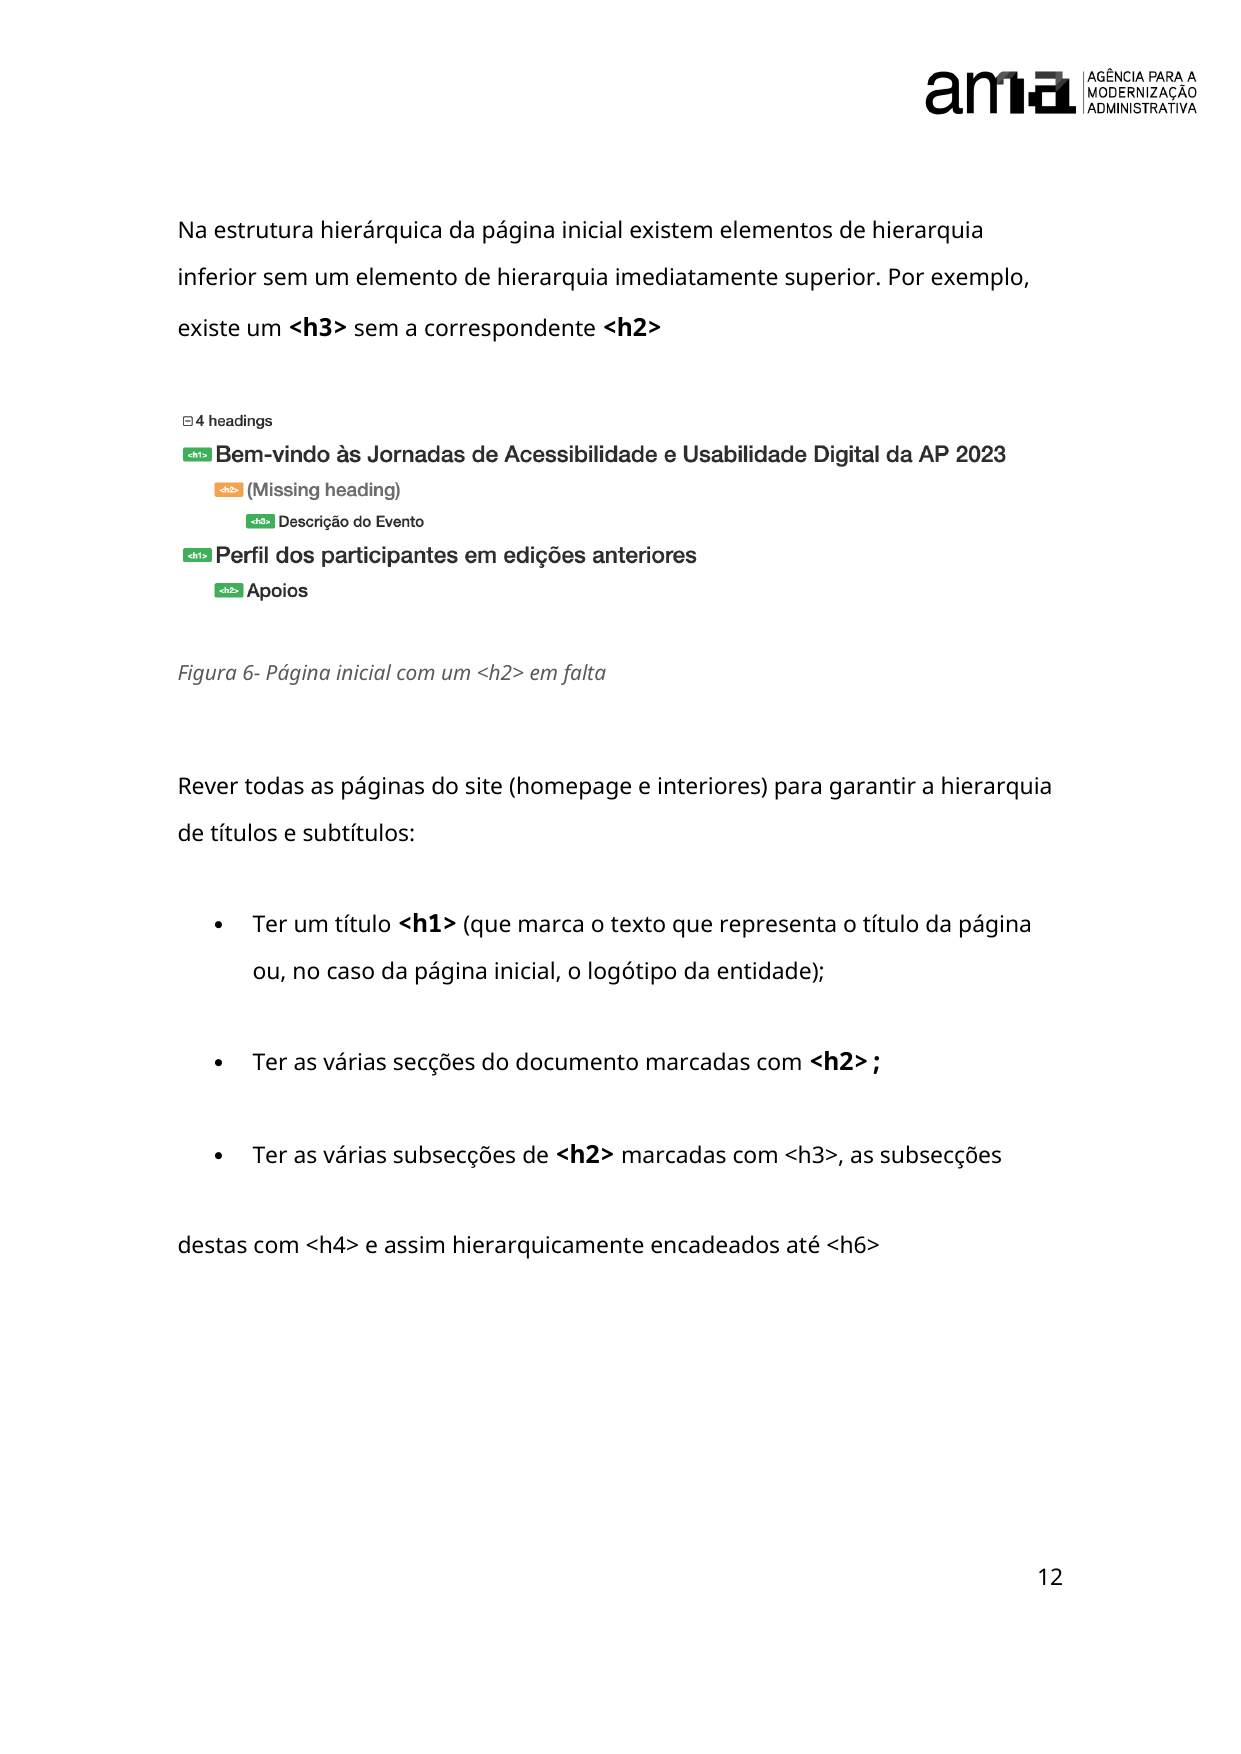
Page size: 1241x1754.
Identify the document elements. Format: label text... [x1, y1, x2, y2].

text Rever todas as páginas do site (homepage e interiores) para garantir a hierarquia de títulos e subtítulos: [177, 770, 1063, 848]
text destas com <h4> e assim hierarquicamente encadeados até <h6> [177, 1229, 1063, 1260]
list Ter as várias secções do documento marcadas com <h2>; [215, 1044, 1063, 1078]
text Figura 6- Página inicial com um <h2> em falta [177, 658, 1063, 687]
list Ter as várias subsecções de <h2> marcadas com <h3>, as subsecções [215, 1136, 1063, 1171]
text Na estrutura hierárquica da página inicial existem elementos de hierarquia inferior sem um elemento de hierarquia imediatamente superior. Por exemplo, existe um <h3> sem a correspondente <h2> [177, 214, 1063, 343]
list Ter um título <h1> (que marca o texto que representa o título da página ou, no caso da página inicial, o logótipo da entidade); [215, 906, 1063, 986]
